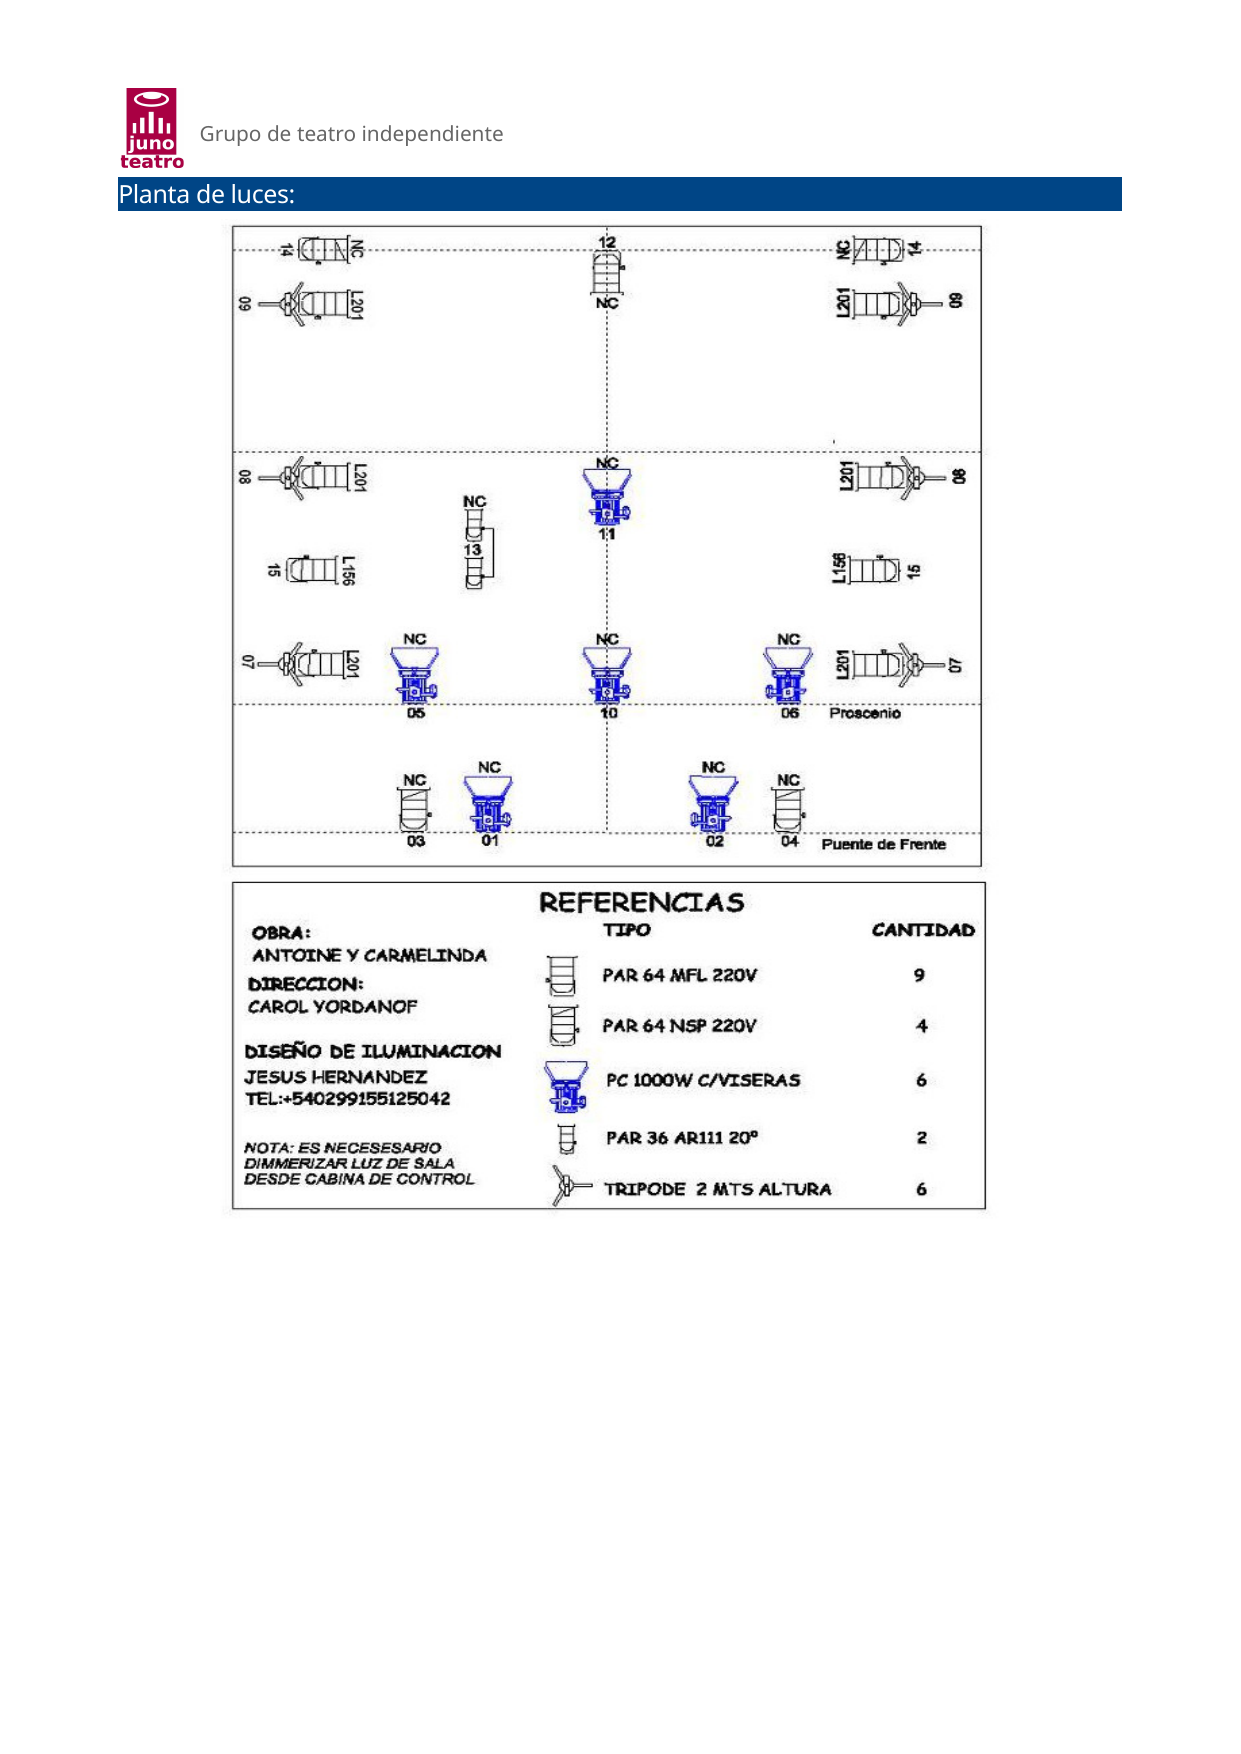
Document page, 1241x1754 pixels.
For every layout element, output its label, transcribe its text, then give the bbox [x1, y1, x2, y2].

picture [120, 88, 184, 168]
picture [220, 219, 1001, 1222]
text Planta de luces: [118, 177, 1122, 211]
